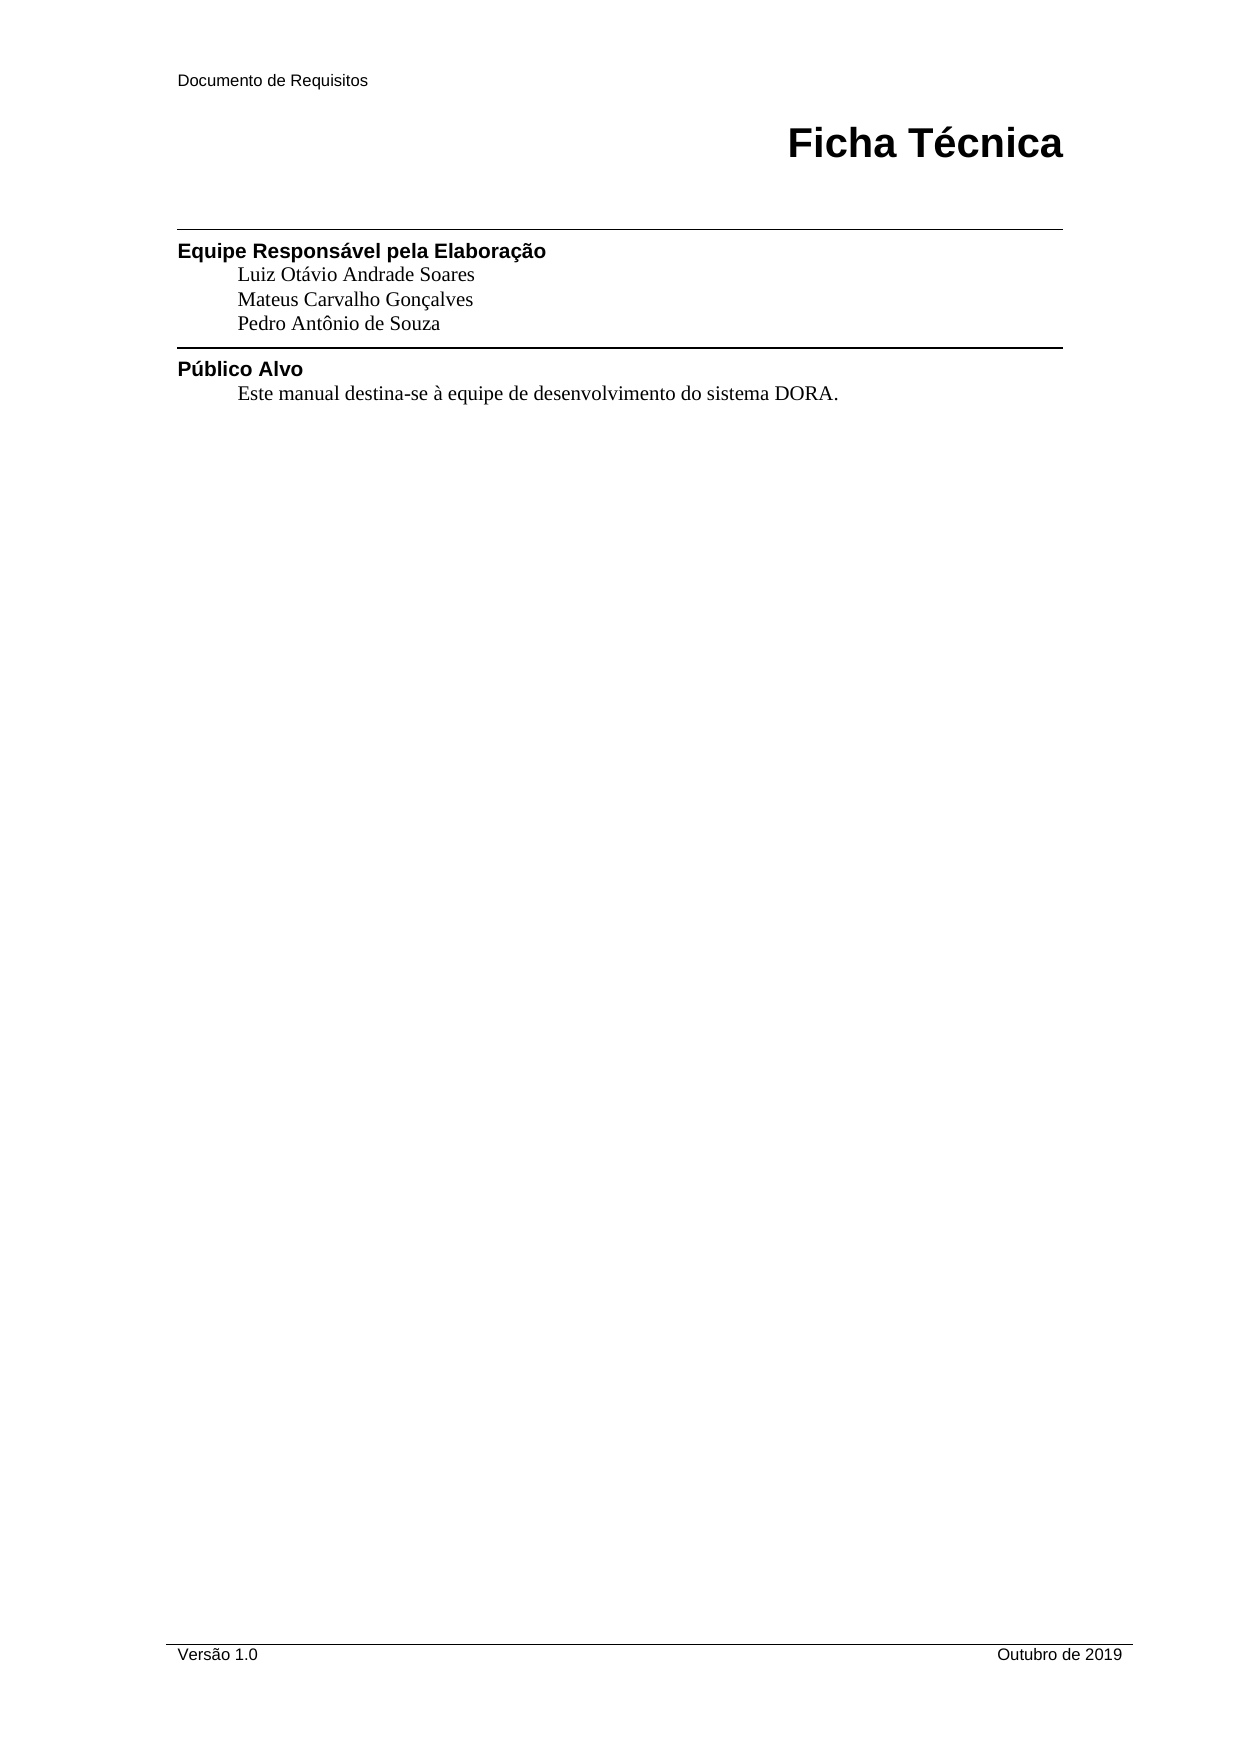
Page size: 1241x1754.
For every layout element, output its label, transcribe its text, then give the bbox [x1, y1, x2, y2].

text Ficha Técnica [177, 118, 1063, 166]
text Pedro Antônio de Souza [237, 311, 1063, 334]
text Este manual destina-se à equipe de desenvolvimento do sistema DORA. [237, 381, 1063, 405]
text Mateus Carvalho Gonçalves [237, 286, 1063, 311]
text Público Alvo [177, 349, 1063, 381]
text Luiz Otávio Andrade Soares [237, 262, 1063, 286]
text Equipe Responsável pela Elaboração [177, 230, 1063, 262]
